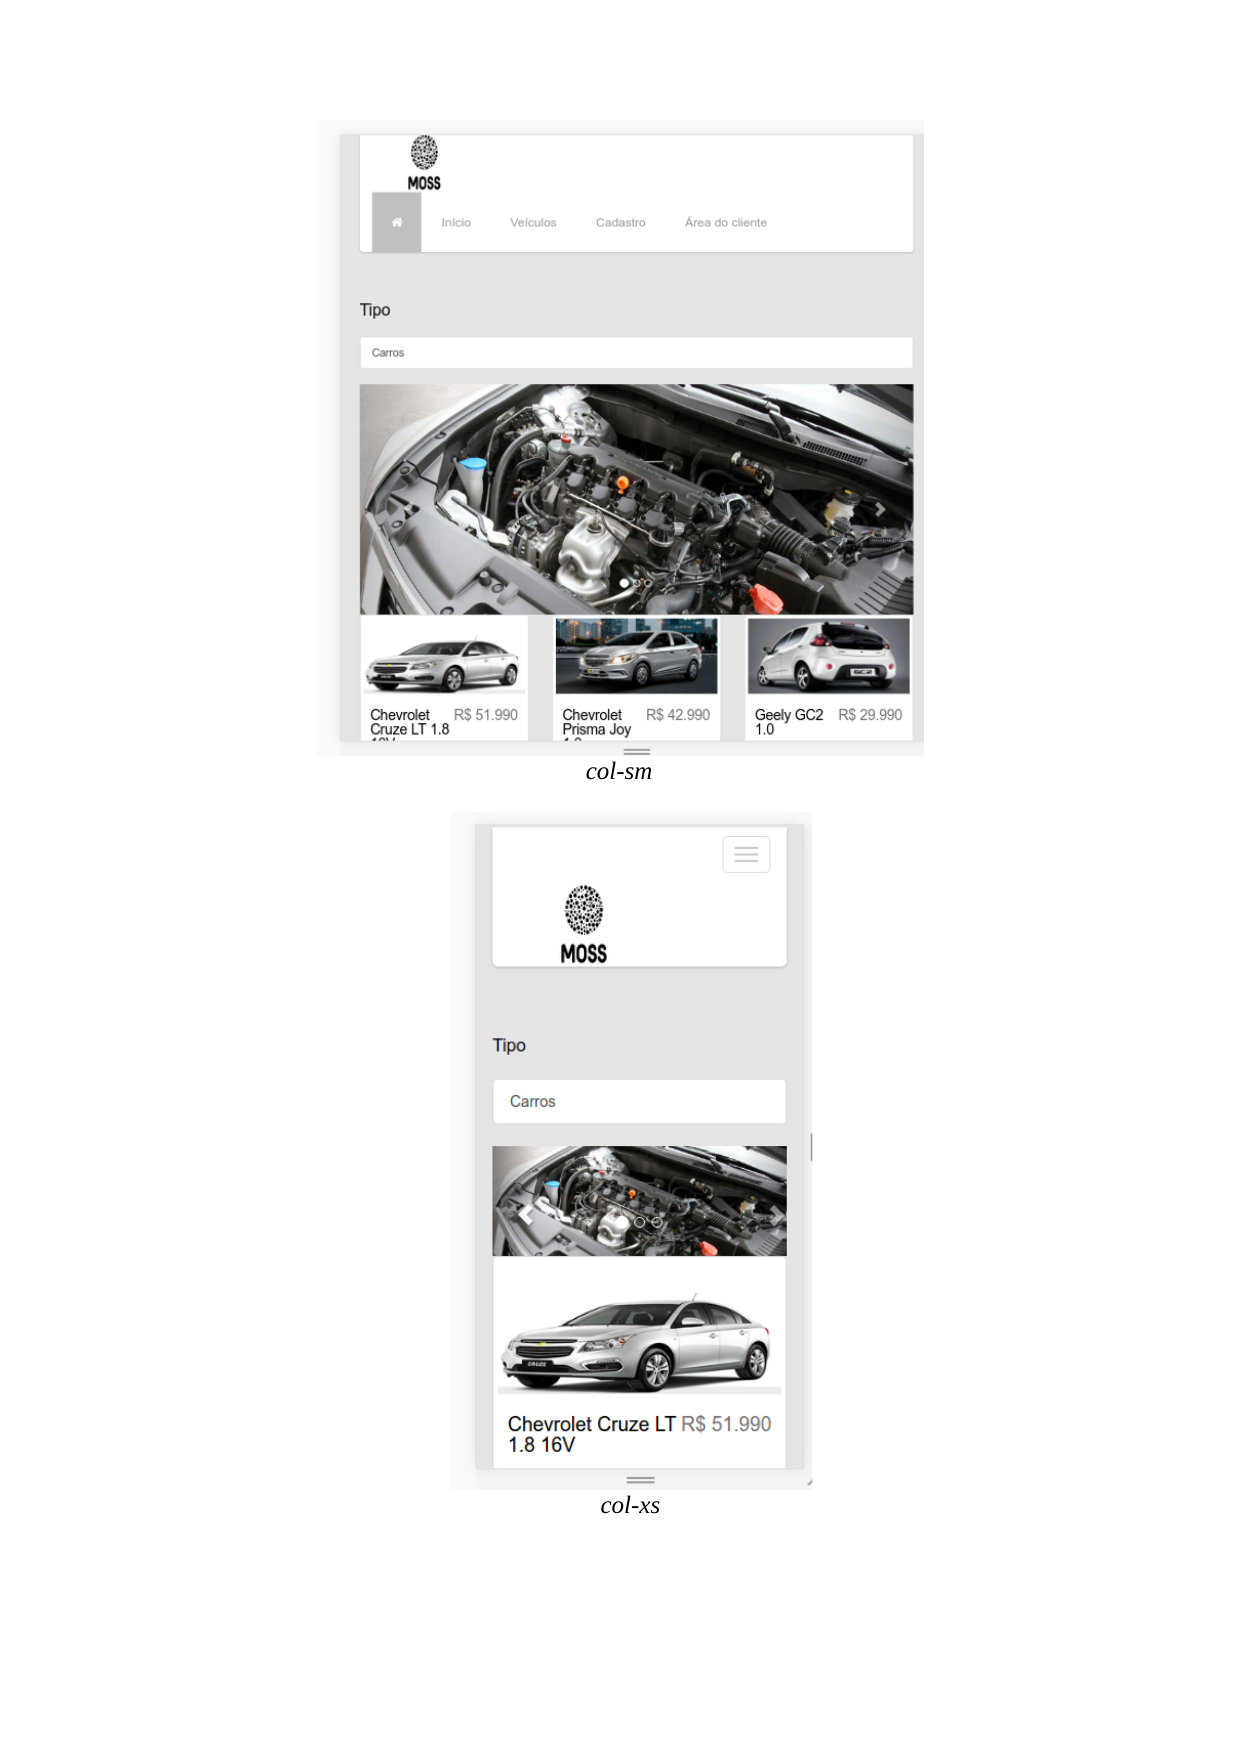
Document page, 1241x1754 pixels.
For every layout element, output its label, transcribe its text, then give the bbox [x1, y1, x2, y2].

picture [450, 812, 813, 1490]
text col-sm [316, 756, 924, 784]
text col-xs [450, 1490, 812, 1519]
picture [316, 120, 924, 756]
